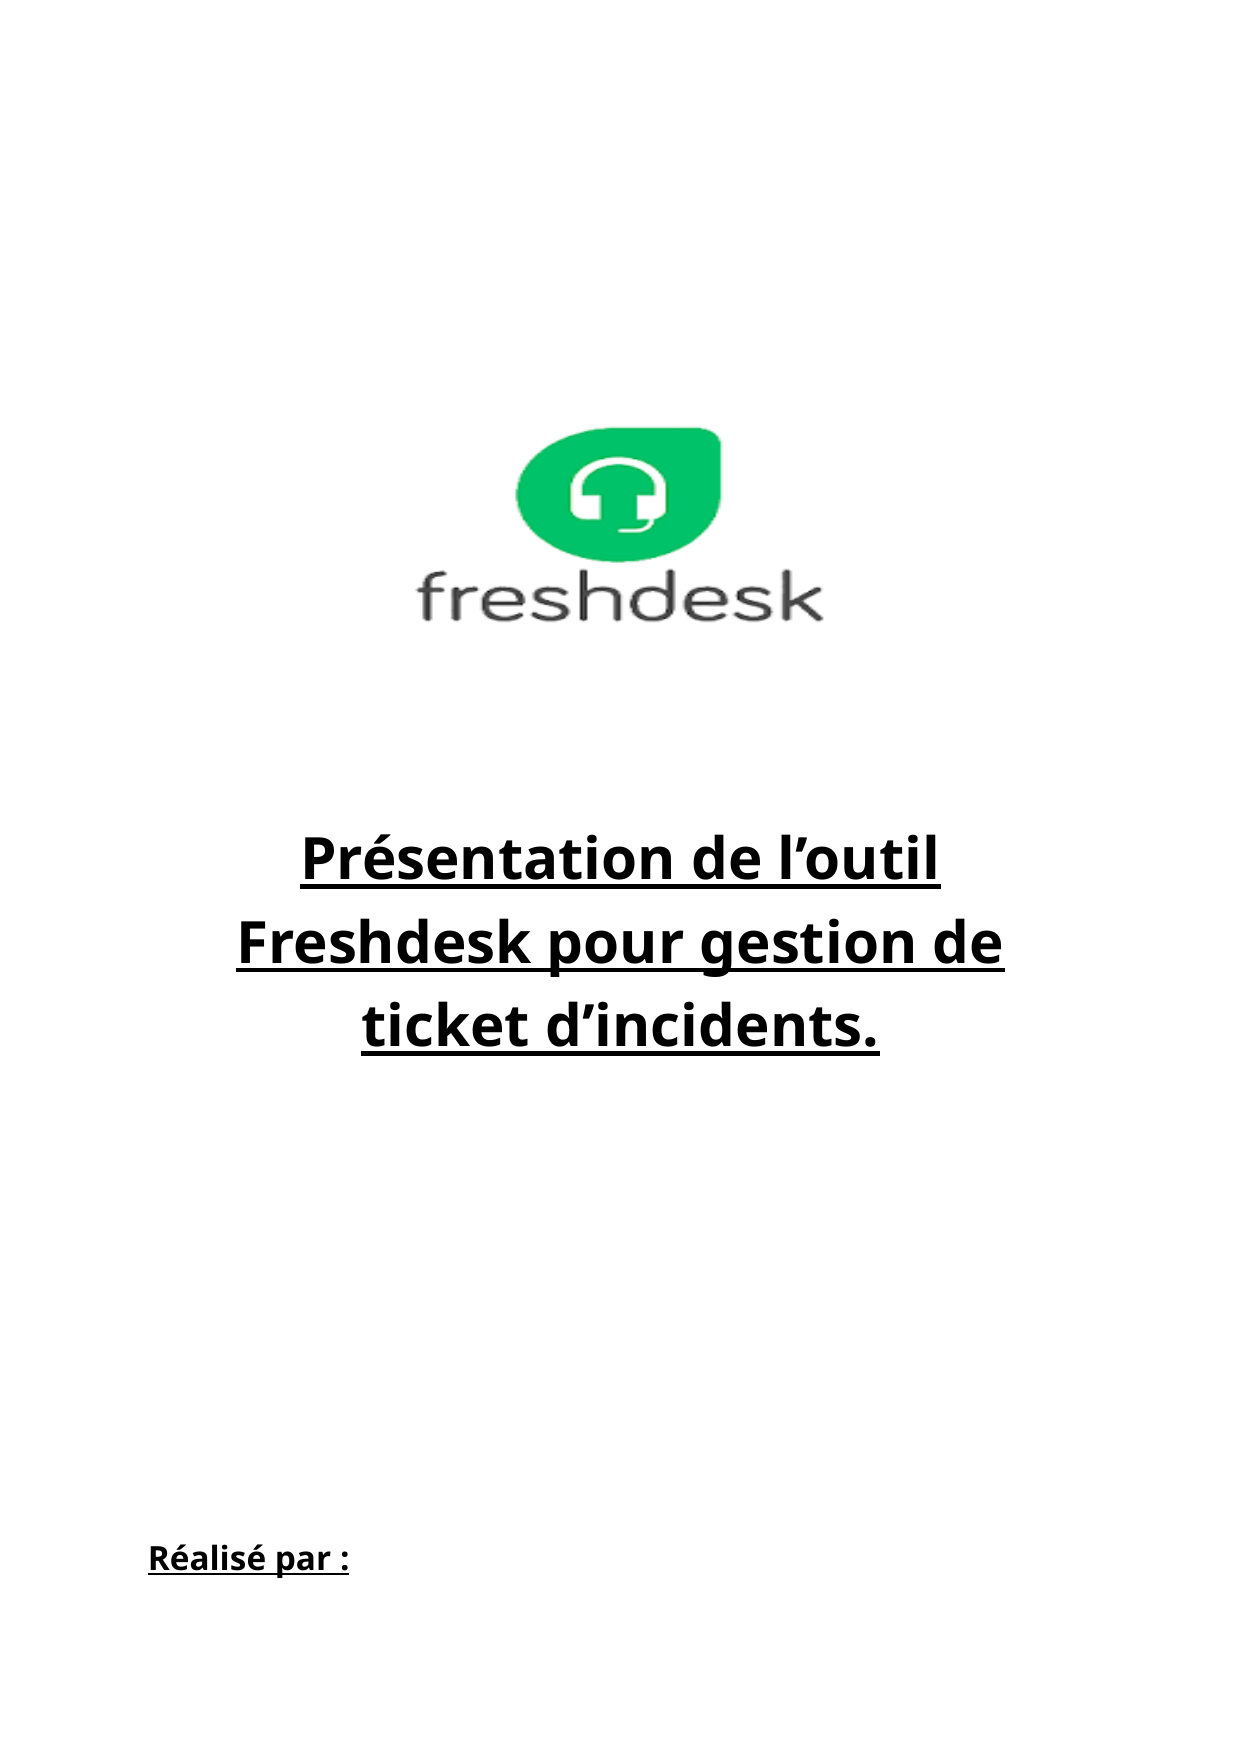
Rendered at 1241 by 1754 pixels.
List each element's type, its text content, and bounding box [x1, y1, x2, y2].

text Réalisé par : [148, 1534, 1093, 1580]
text Présentation de l’outil Freshdesk pour gestion de ticket d’incidents. [148, 817, 1093, 1064]
